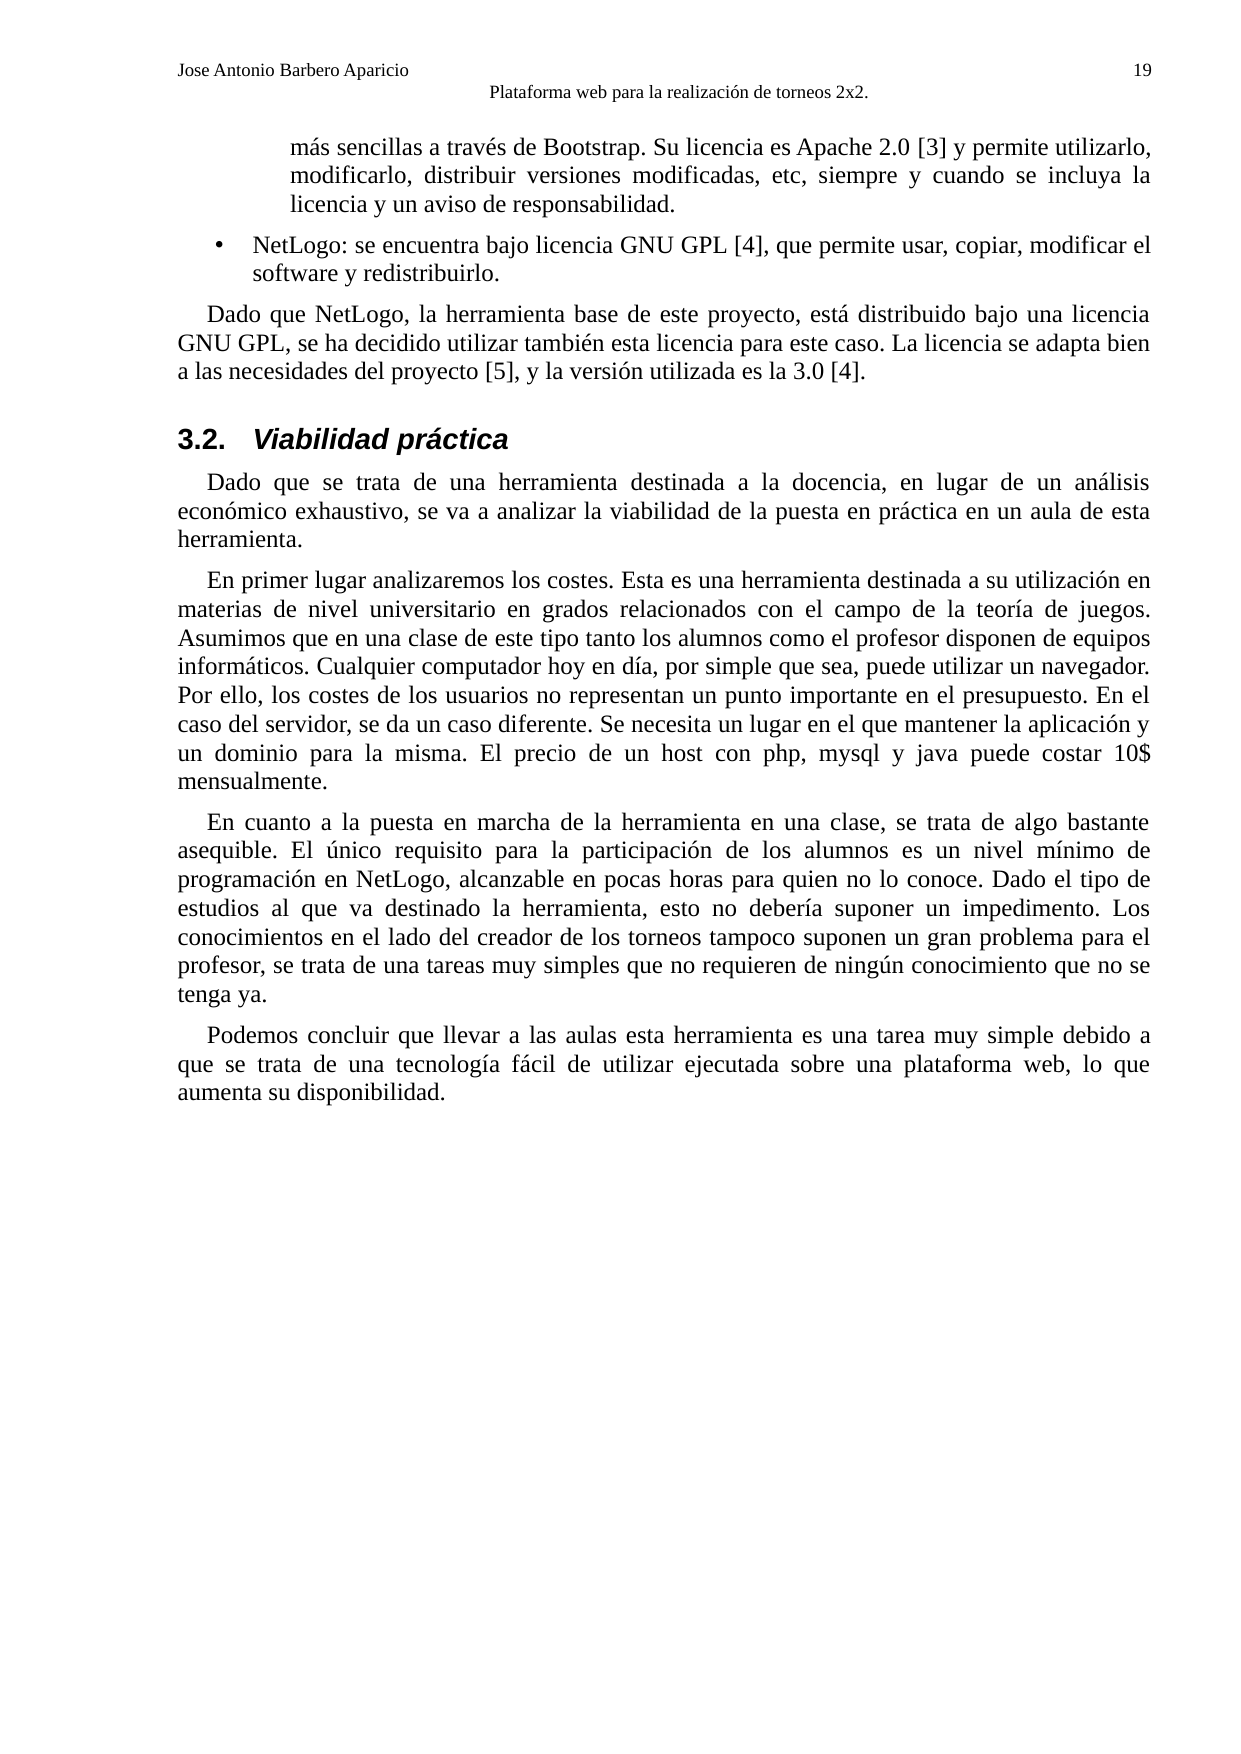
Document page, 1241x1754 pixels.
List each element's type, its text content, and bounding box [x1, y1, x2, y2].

list más sencillas a través de Bootstrap. Su licencia es Apache 2.0 [3]⁠ y permite utilizarlo, modificarlo, distribuir versiones modificadas, etc, siempre y cuando se incluya la licencia y un aviso de responsabilidad. [252, 132, 1152, 218]
text Podemos concluir que llevar a las aulas esta herramienta es una tarea muy simple debido a que se trata de una tecnología fácil de utilizar ejecutada sobre una plataforma web, lo que aumenta su disponibilidad. [177, 1020, 1152, 1106]
text En cuanto a la puesta en marcha de la herramienta en una clase, se trata de algo bastante asequible. El único requisito para la participación de los alumnos es un nivel mínimo de programación en NetLogo, alcanzable en pocas horas para quien no lo conoce. Dado el tipo de estudios al que va destinado la herramienta, esto no debería suponer un impedimento. Los conocimientos en el lado del creador de los torneos tampoco suponen un gran problema para el profesor, se trata de una tareas muy simples que no requieren de ningún conocimiento que no se tenga ya. [177, 807, 1152, 1008]
text En primer lugar analizaremos los costes. Esta es una herramienta destinada a su utilización en materias de nivel universitario en grados relacionados con el campo de la teoría de juegos. Asumimos que en una clase de este tipo tanto los alumnos como el profesor disponen de equipos informáticos. Cualquier computador hoy en día, por simple que sea, puede utilizar un navegador. Por ello, los costes de los usuarios no representan un punto importante en el presupuesto. En el caso del servidor, se da un caso diferente. Se necesita un lugar en el que mantener la aplicación y un dominio para la misma. El precio de un host con php, mysql y java puede costar 10$ mensualmente. [177, 565, 1152, 795]
text Dado que NetLogo, la herramienta base de este proyecto, está distribuido bajo una licencia GNU GPL, se ha decidido utilizar también esta licencia para este caso. La licencia se adapta bien a las necesidades del proyecto [5]⁠, y la versión utilizada es la 3.0 [4]⁠. [177, 299, 1152, 385]
text Dado que se trata de una herramienta destinada a la docencia, en lugar de un análisis económico exhaustivo, se va a analizar la viabilidad de la puesta en práctica en un aula de esta herramienta. [177, 467, 1152, 553]
subtitle Viabilidad práctica [177, 422, 1152, 455]
list NetLogo: se encuentra bajo licencia GNU GPL [4]⁠, que permite usar, copiar, modificar el software y redistribuirlo. [215, 230, 1152, 287]
